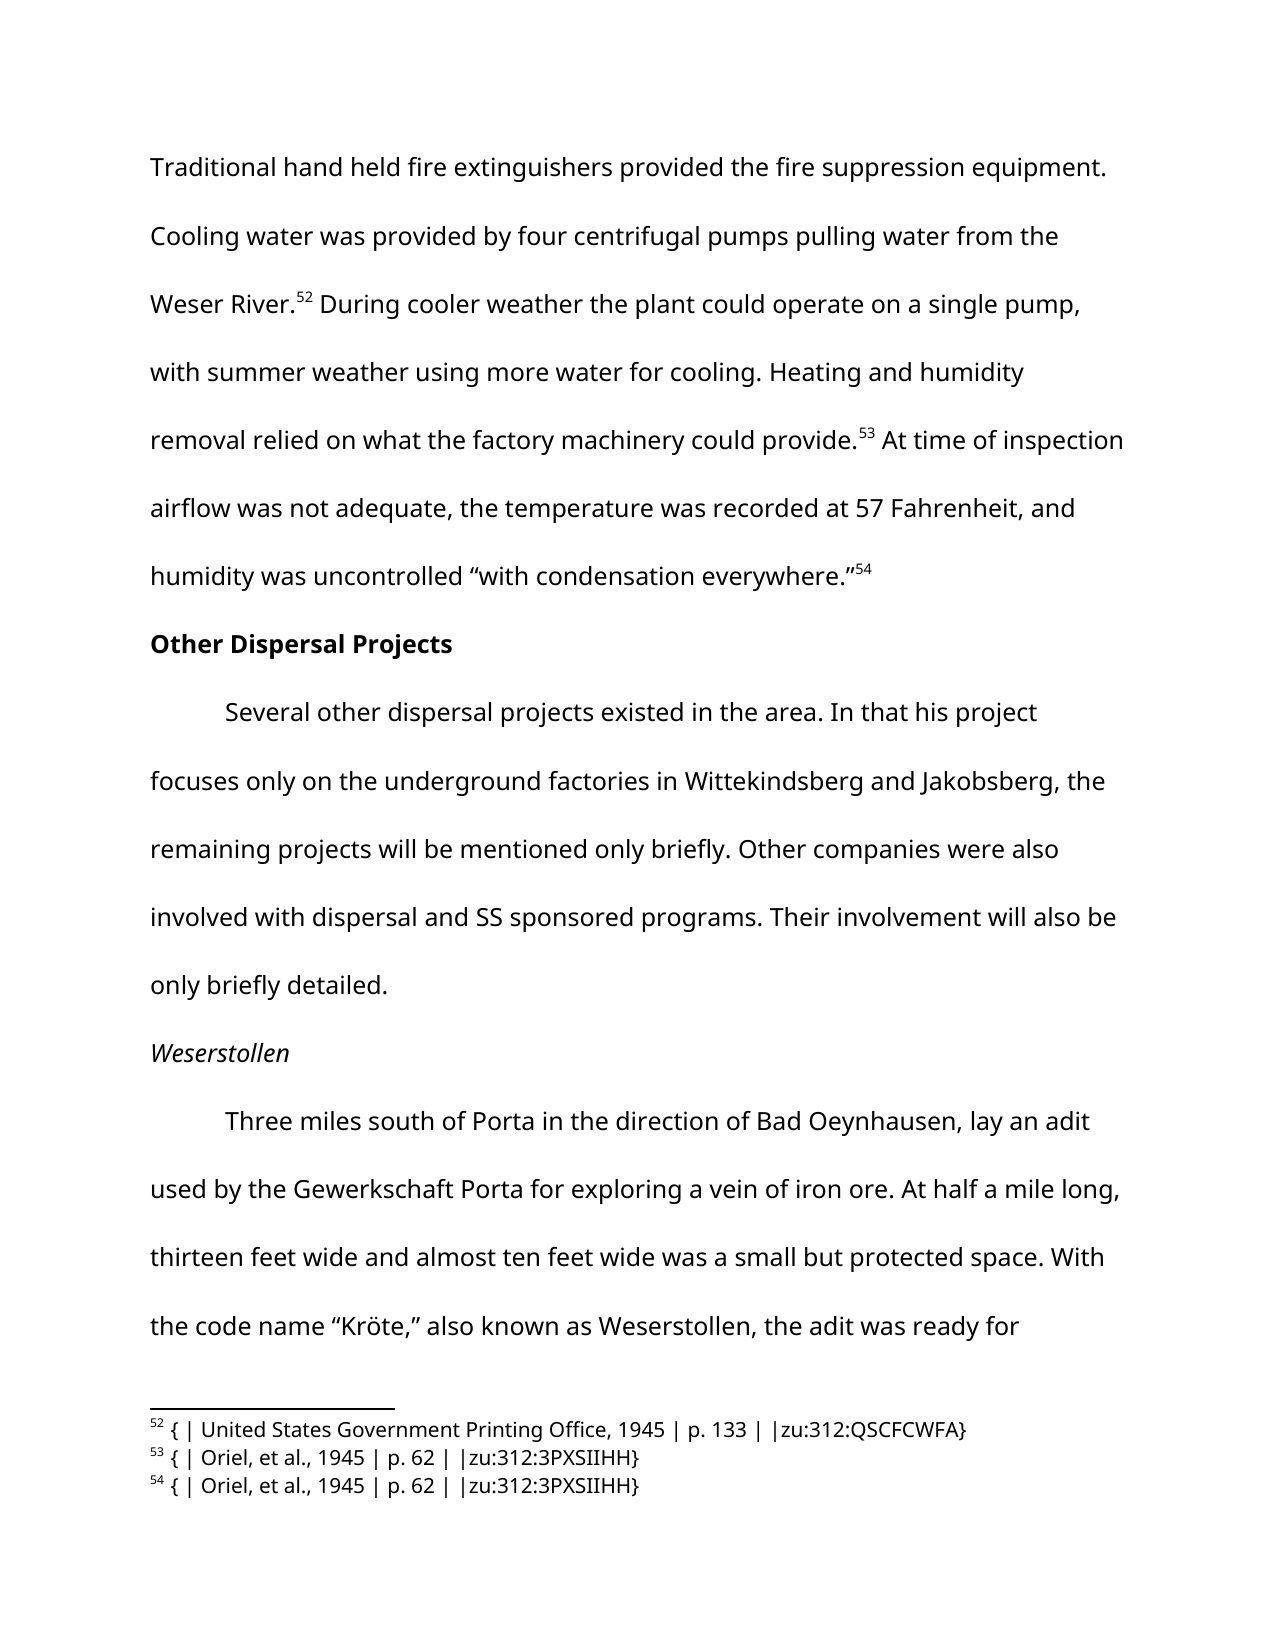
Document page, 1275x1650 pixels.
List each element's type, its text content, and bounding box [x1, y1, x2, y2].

text Three miles south of Porta in the direction of Bad Oeynhausen, lay an adit used by the Gewerkschaft Porta for exploring a vein of iron ore. At half a mile long, thirteen feet wide and almost ten feet wide was a small but protected space. With the code name “Kröte,” also known as Weserstollen, the adit was ready for [150, 1104, 1125, 1342]
text Traditional hand held fire extinguishers provided the fire suppression equipment. Cooling water was provided by four centrifugal pumps pulling water from the Weser River. During cooler weather the plant could operate on a single pump, with summer weather using more water for cooling. Heating and humidity removal relied on what the factory machinery could provide. At time of inspection airflow was not adequate, the temperature was recorded at 57 Fahrenheit, and humidity was uncontrolled “with condensation everywhere.” [150, 150, 1125, 593]
text { | United States Government Printing Office, 1945 | p. 133 | |zu:312:QSCFCWFA} [150, 1415, 1125, 1443]
text Weserstollen [150, 1036, 1125, 1070]
text { | Oriel, et al., 1945 | p. 62 | |zu:312:3PXSIIHH} [150, 1472, 1125, 1500]
text { | Oriel, et al., 1945 | p. 62 | |zu:312:3PXSIIHH} [150, 1443, 1125, 1472]
text Several other dispersal projects existed in the area. In that his project focuses only on the underground factories in Wittekindsberg and Jakobsberg, the remaining projects will be mentioned only briefly. Other companies were also involved with dispersal and SS sponsored programs. Their involvement will also be only briefly detailed. [150, 695, 1125, 1002]
text Other Dispersal Projects [150, 627, 1125, 661]
